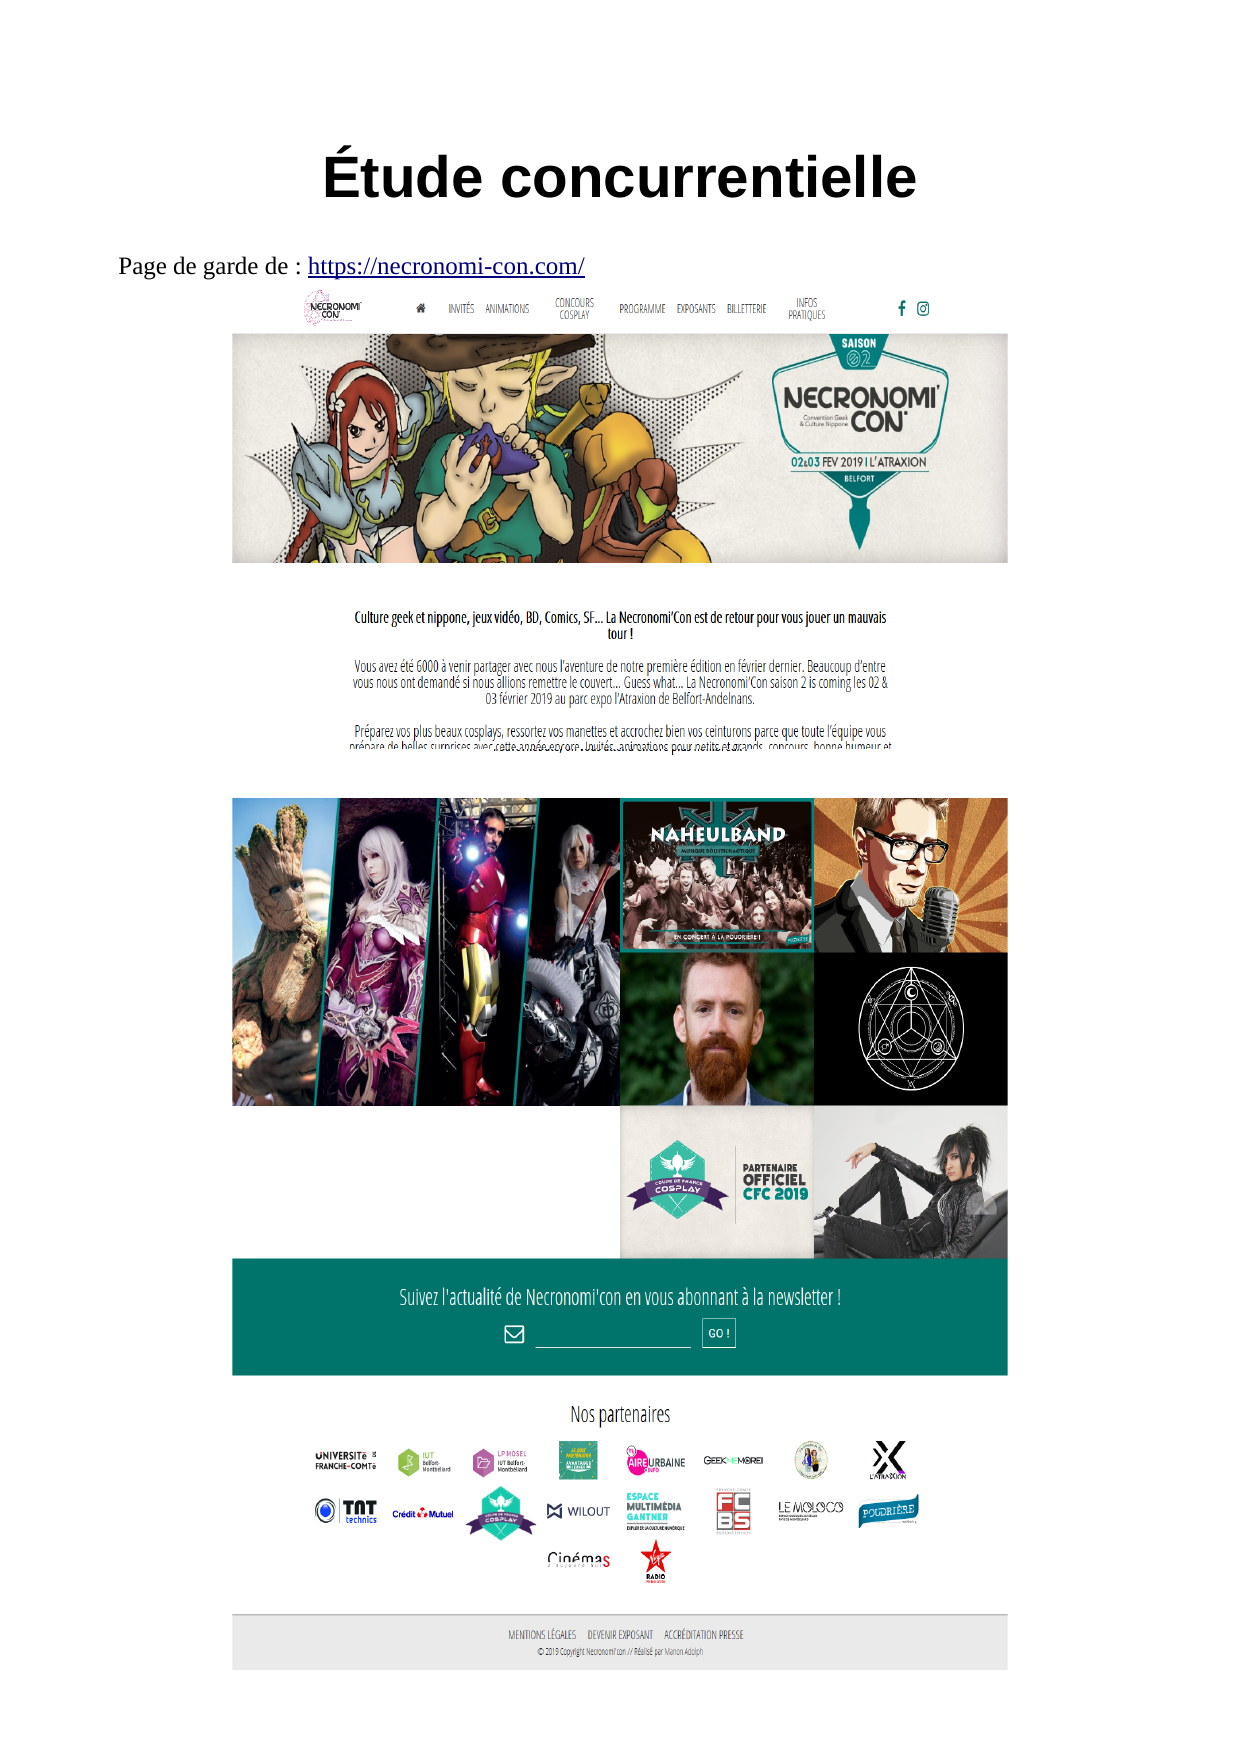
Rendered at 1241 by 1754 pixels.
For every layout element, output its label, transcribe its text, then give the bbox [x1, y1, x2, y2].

picture [232, 283, 1008, 1710]
title Étude concurrentielle [118, 143, 1122, 210]
text Page de garde de : https://necronomi-con.com/ [118, 251, 1122, 280]
